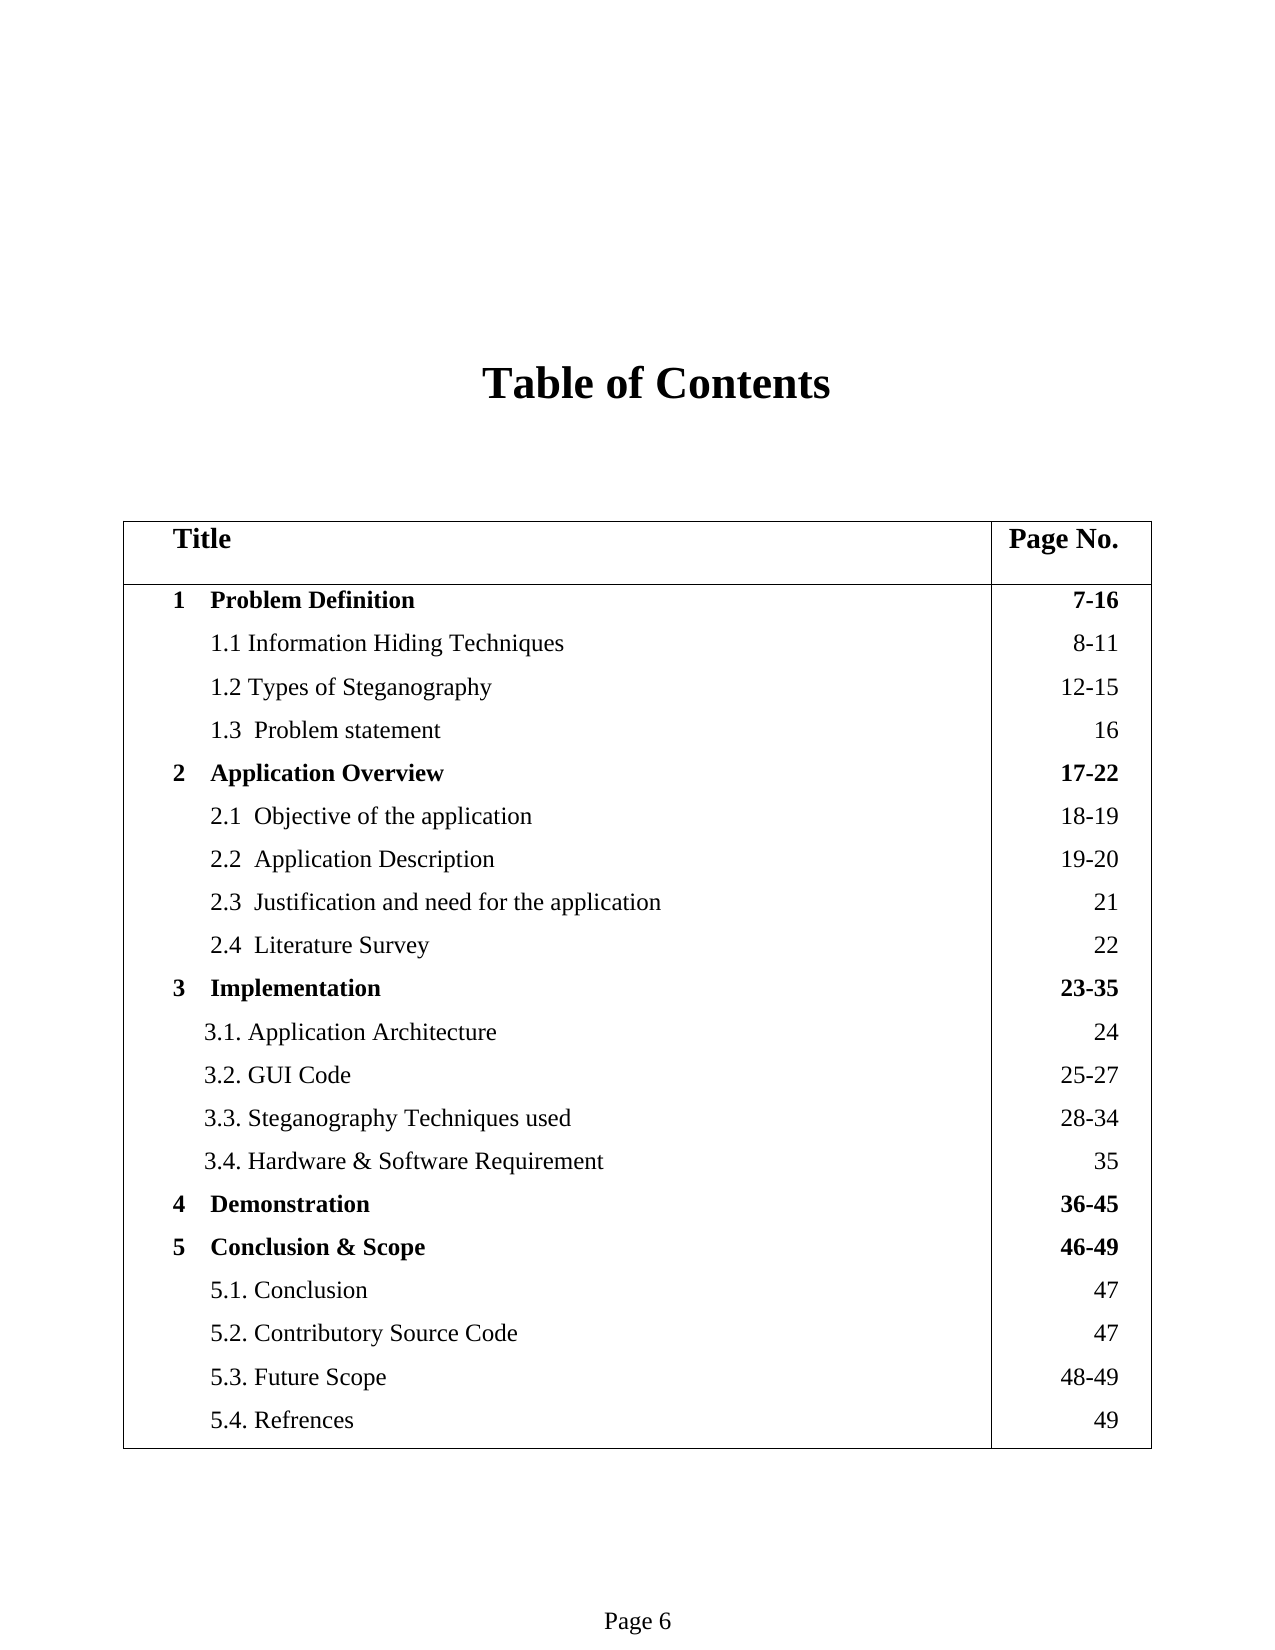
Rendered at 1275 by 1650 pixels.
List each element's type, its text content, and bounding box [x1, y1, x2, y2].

table_header Title [124, 522, 991, 584]
table_cell 7-16 8-11 12-15 16 17-22 18-19 19-20 21 22 23-35 24 25-27 28-34 35 36-45 46-49 47 47 48-49 49 [992, 585, 1151, 1448]
text Table of Contents [173, 355, 1140, 408]
table_header Page No. [992, 522, 1151, 584]
table_cell Problem Definition Information Hiding Techniques Types of Steganography Problem statement Application Overview Objective of the application Application Description Justification and need for the application Literature Survey Implementation 3.1. Application Architecture 3.2. GUI Code 3.3. Steganography Techniques used 3.4. Hardware & Software Requirement Demonstration Conclusion & Scope 5.1. Conclusion 5.2. Contributory Source Code 5.3. Future Scope 5.4. Refrences [124, 585, 991, 1448]
